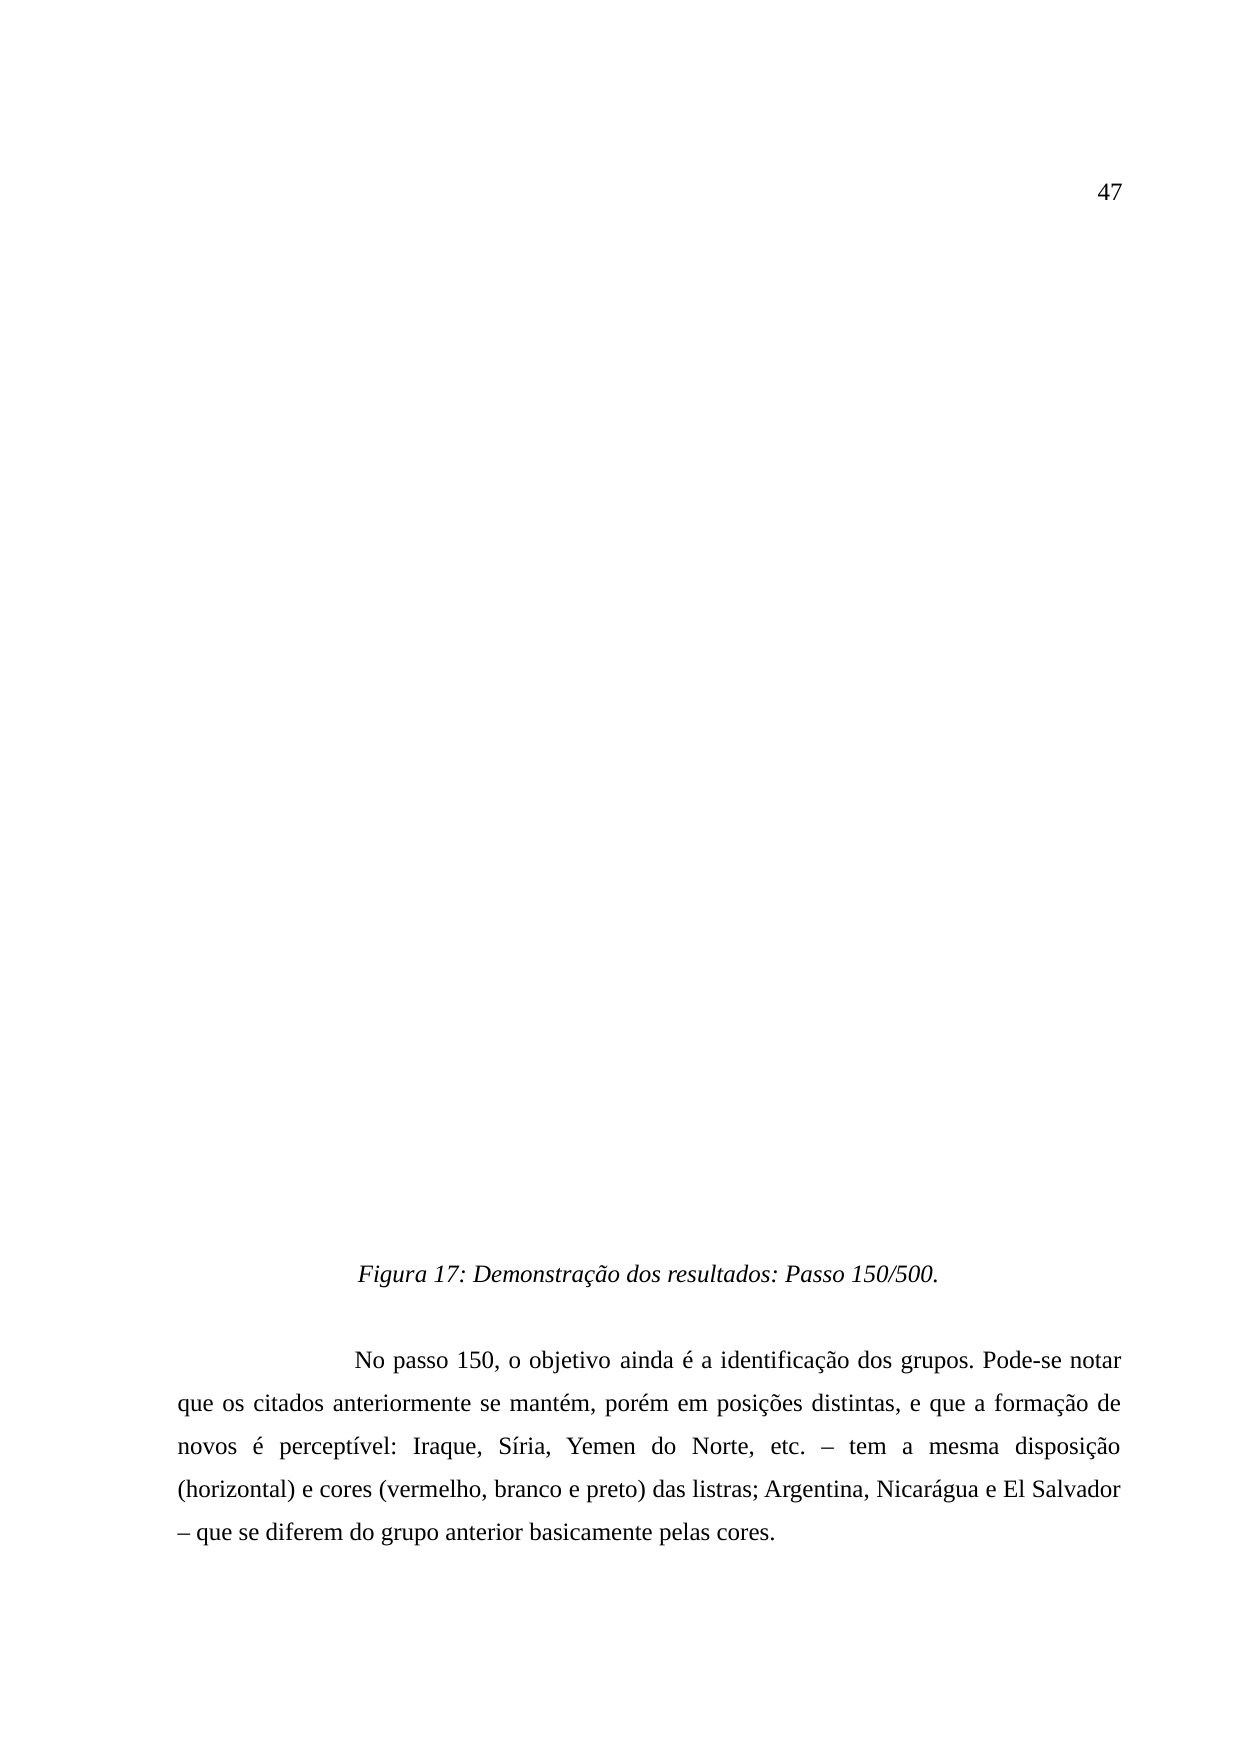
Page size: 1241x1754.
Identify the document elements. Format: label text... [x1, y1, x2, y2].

text Figura 17: Demonstração dos resultados: Passo 150/500. [177, 236, 1122, 1287]
text No passo 150, o objetivo ainda é a identificação dos grupos. Pode-se notar que os citados anteriormente se mantém, porém em posições distintas, e que a formação de novos é perceptível: Iraque, Síria, Yemen do Norte, etc. – tem a mesma disposição (horizontal) e cores (vermelho, branco e preto) das listras; Argentina, Nicarágua e El Salvador – que se diferem do grupo anterior basicamente pelas cores. [177, 1345, 1122, 1546]
